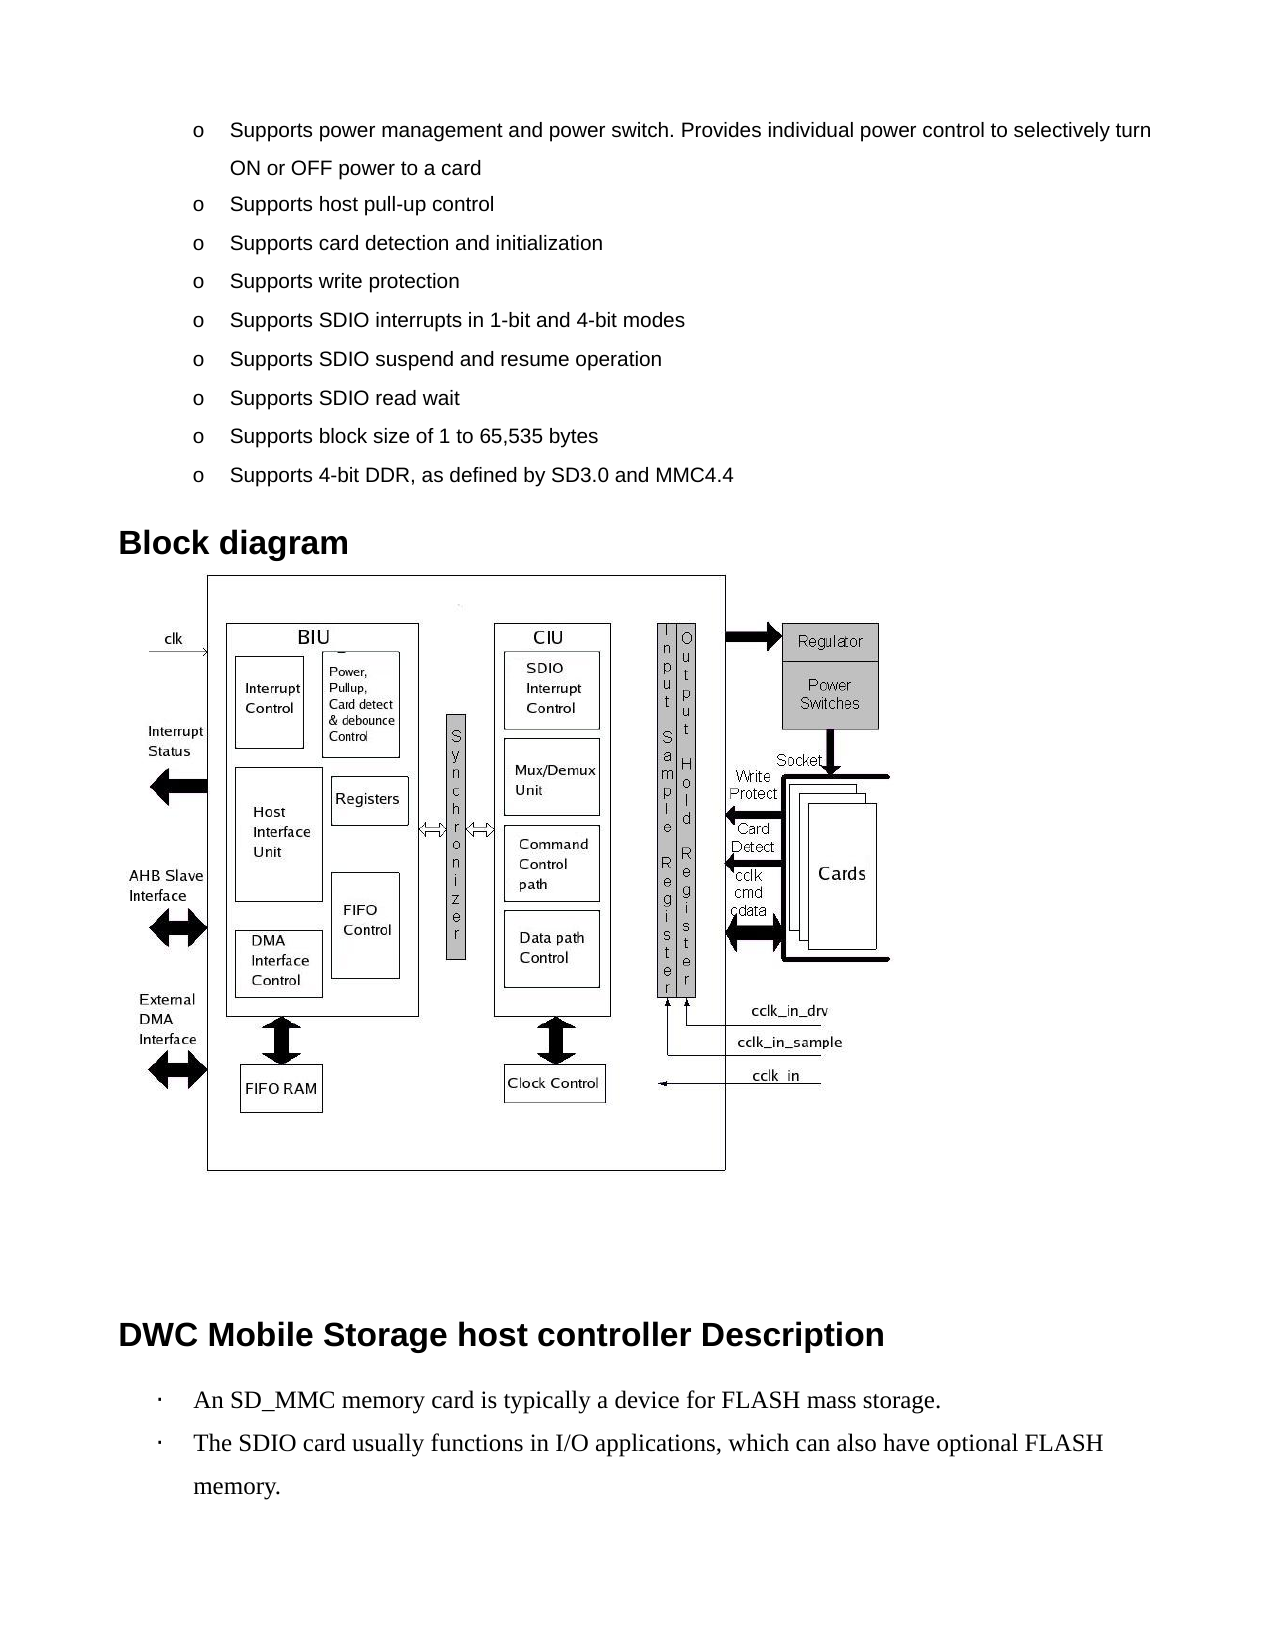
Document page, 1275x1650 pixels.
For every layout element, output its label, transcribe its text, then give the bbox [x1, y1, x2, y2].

list Supports card detection and initialization [192, 231, 1157, 256]
list Supports SDIO read wait [192, 386, 1157, 411]
list Supports block size of 1 to 65,535 bytes [192, 424, 1157, 450]
subtitle DWC Mobile Storage host controller Description [118, 1315, 1157, 1353]
subtitle Block diagram [118, 523, 1157, 561]
list Supports SDIO suspend and resume operation [192, 347, 1157, 373]
list Supports write protection [192, 269, 1157, 295]
picture [118, 573, 1133, 1220]
list The SDIO card usually functions in I/O applications, which can also have optional FLASH memory. [156, 1428, 1157, 1500]
list An SD_MMC memory card is typically a device for FLASH mass storage. [156, 1385, 1157, 1414]
list Supports power management and power switch. Provides individual power control to selectively turn ON or OFF power to a card [192, 118, 1157, 180]
list Supports SDIO interrupts in 1-bit and 4-bit modes [192, 308, 1157, 334]
list Supports 4-bit DDR, as defined by SD3.0 and MMC4.4 [192, 463, 1157, 489]
list Supports host pull-up control [192, 192, 1157, 218]
